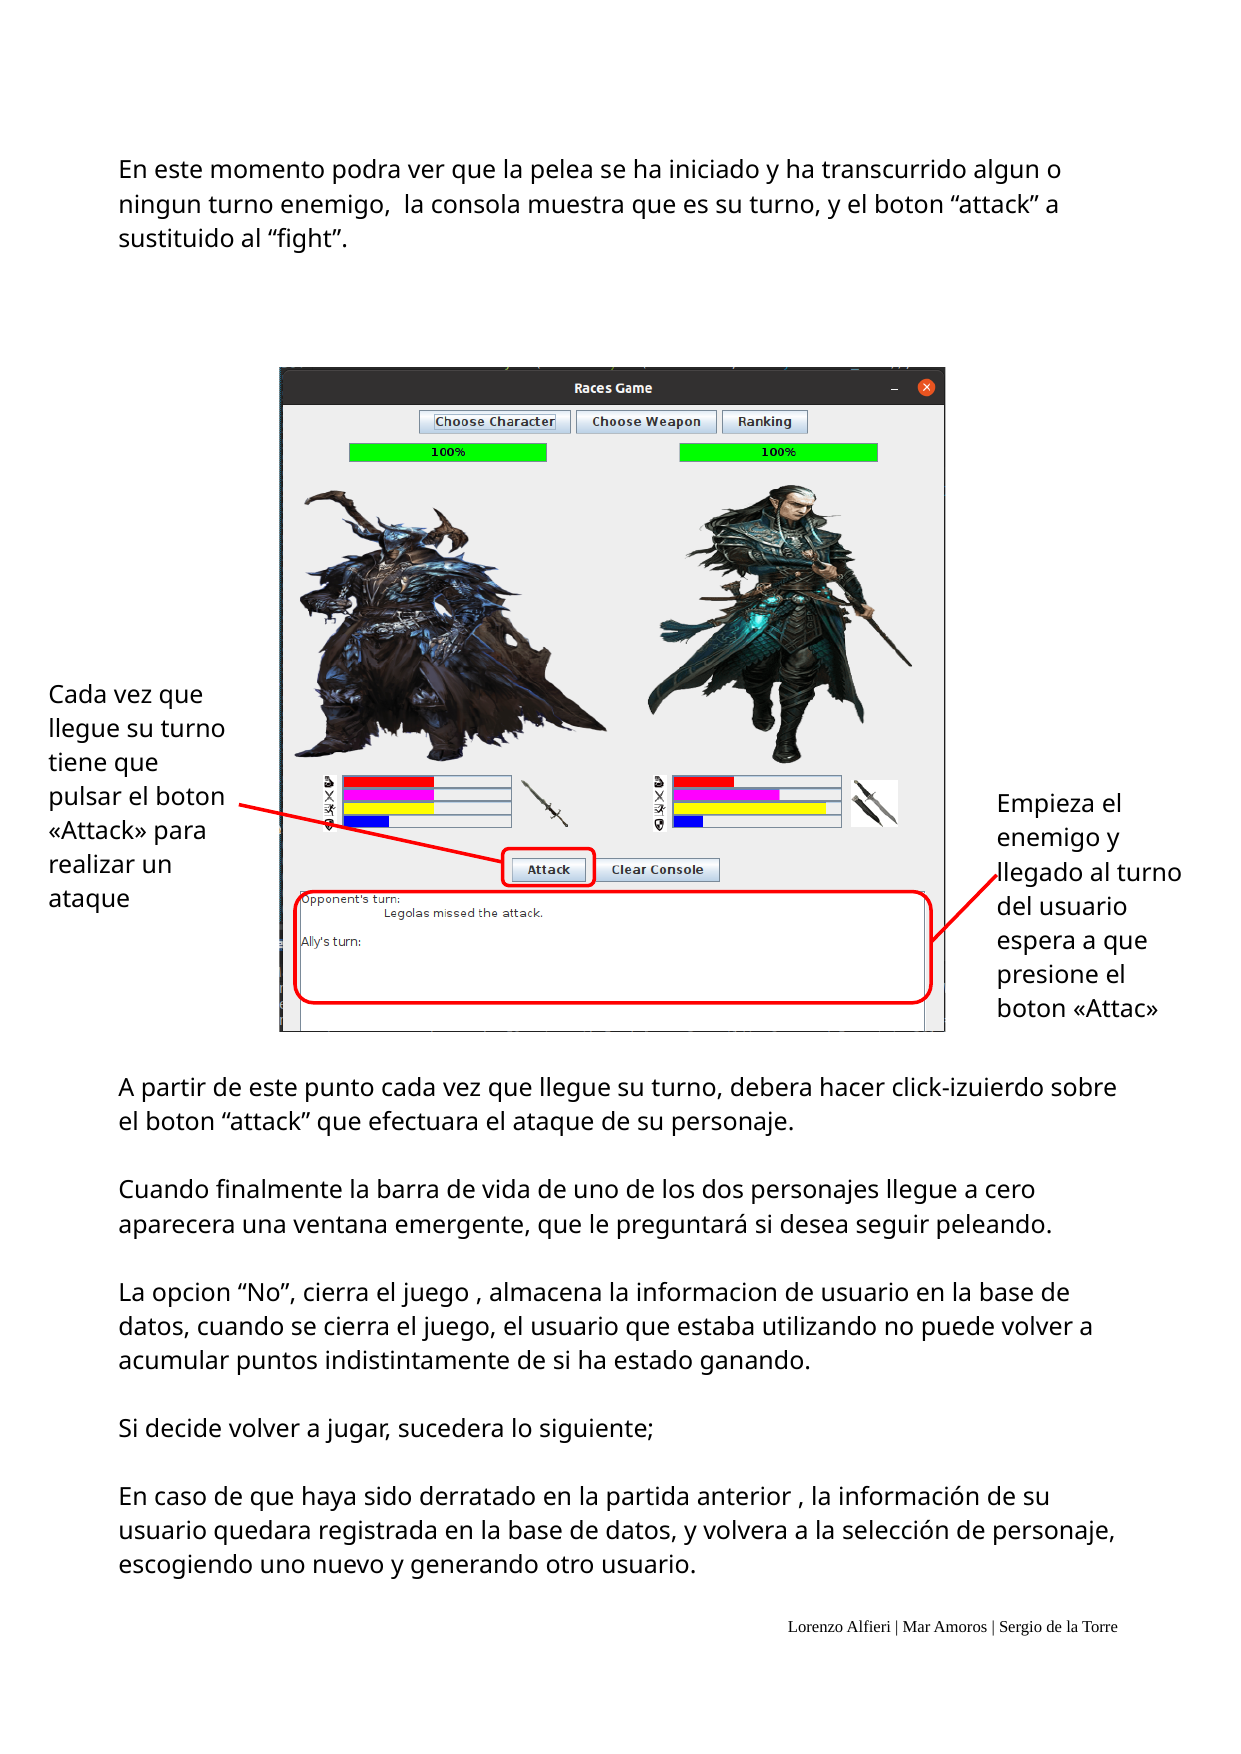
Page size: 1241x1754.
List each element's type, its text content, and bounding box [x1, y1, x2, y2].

text Si decide volver a jugar, sucedera lo siguiente; [118, 1411, 1122, 1445]
text Cuando finalmente la barra de vida de uno de los dos personajes llegue a cero aparecera una ventana emergente, que le preguntará si desea seguir peleando. [118, 1172, 1122, 1240]
picture [297, 894, 929, 1001]
text En este momento podra ver que la pelea se ha iniciado y ha transcurrido algun o ningun turno enemigo, la consola muestra que es su turno, y el boton “attack” a sustituido al “fight”. [118, 152, 1122, 254]
text La opcion “No”, cierra el juego , almacena la informacion de usuario en la base de datos, cuando se cierra el juego, el usuario que estaba utilizando no puede volver a acumular puntos indistintamente de si ha estado ganando. [118, 1274, 1122, 1377]
picture [279, 367, 946, 1032]
text En caso de que haya sido derratado en la partida anterior , la información de su usuario quedara registrada en la base de datos, y volvera a la selección de personaje, escogiendo uno nuevo y generando otro usuario. [118, 1479, 1122, 1581]
text A partir de este punto cada vez que llegue su turno, debera hacer click-izuierdo sobre el boton “attack” que efectuara el ataque de su personaje. [118, 1070, 1122, 1138]
picture [505, 851, 592, 883]
